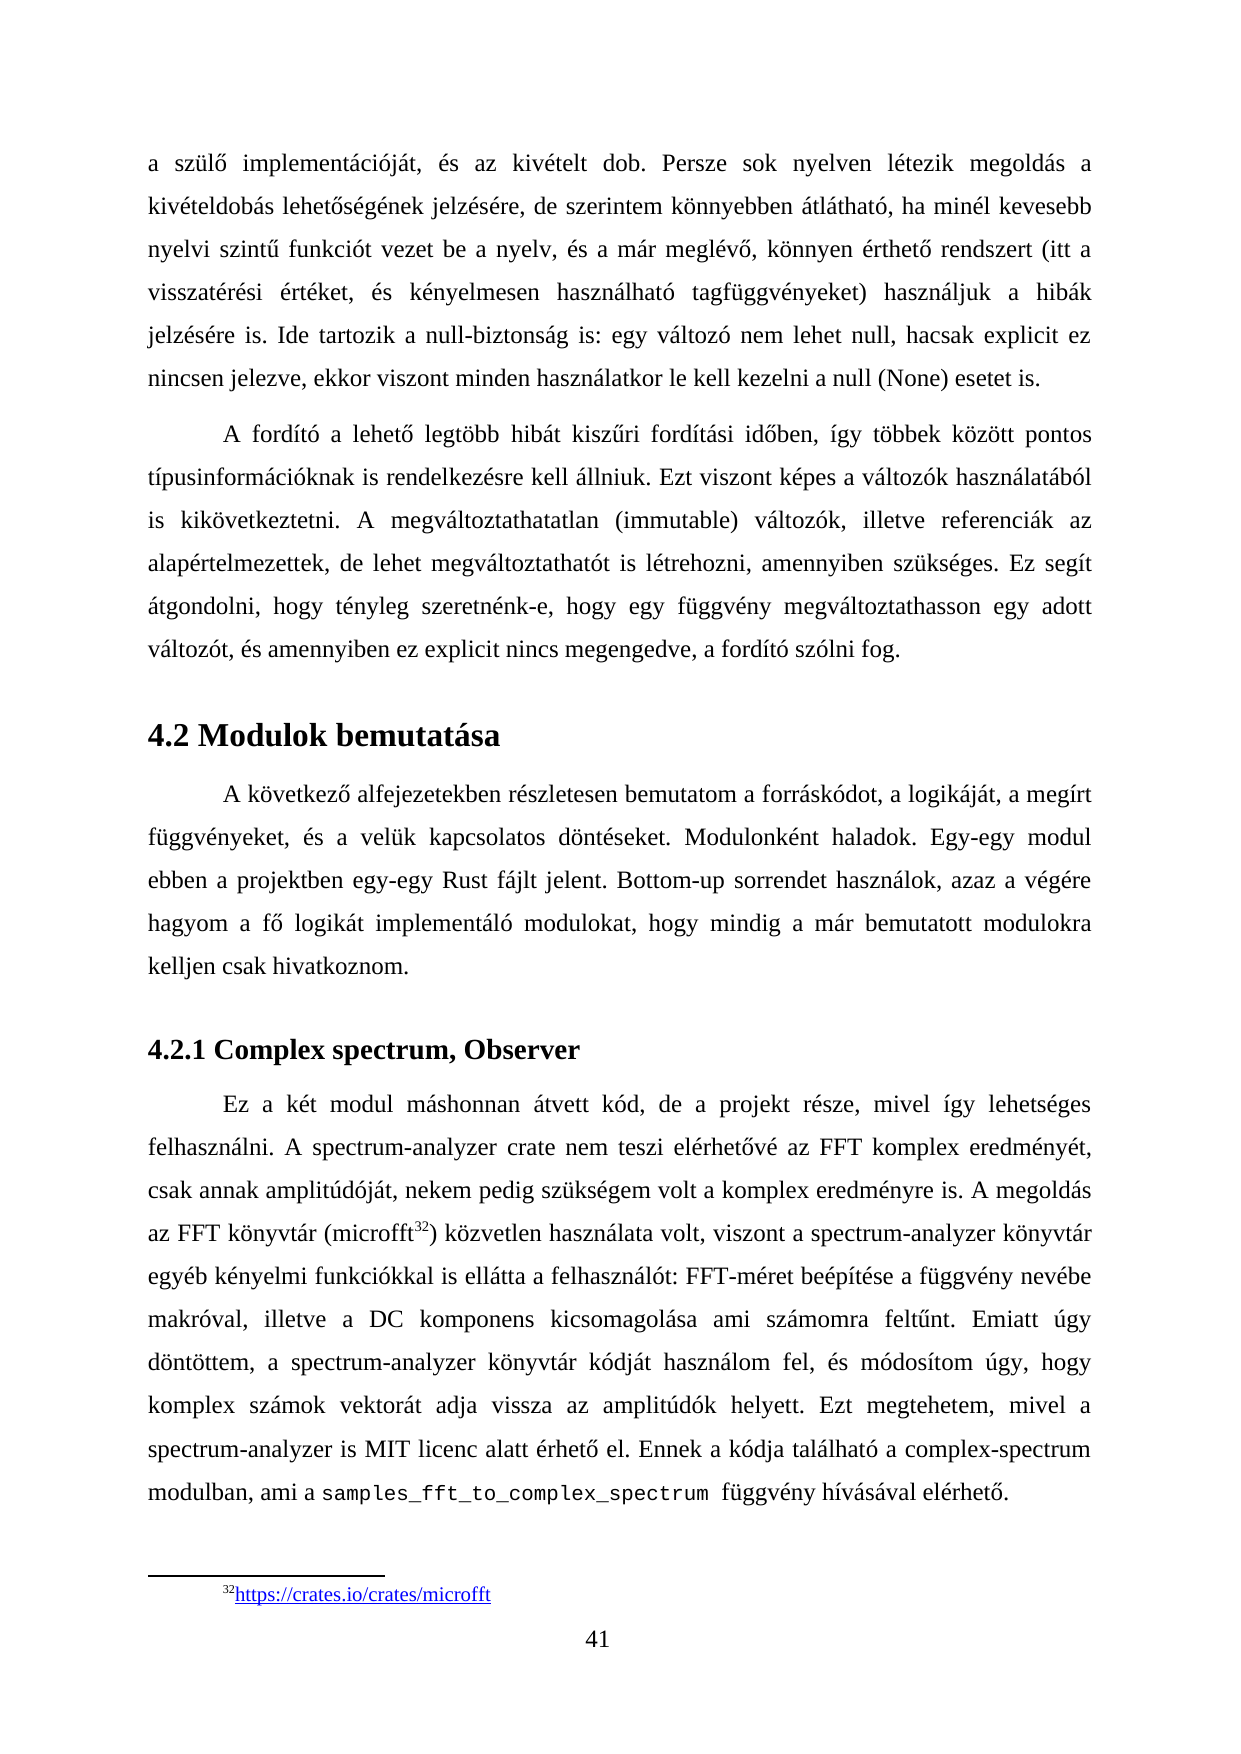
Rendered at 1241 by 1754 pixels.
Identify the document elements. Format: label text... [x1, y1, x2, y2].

text Ez a két modul máshonnan átvett kód, de a projekt része, mivel így lehetséges felhasználni. A spectrum-analyzer crate nem teszi elérhetővé az FFT komplex eredményét, csak annak amplitúdóját, nekem pedig szükségem volt a komplex eredményre is. A megoldás az FFT könyvtár (microfft) közvetlen használata volt, viszont a spectrum-analyzer könyvtár egyéb kényelmi funkciókkal is ellátta a felhasználót: FFT-méret beépítése a függvény nevébe makróval, illetve a DC komponens kicsomagolása ami számomra feltűnt. Emiatt úgy döntöttem, a spectrum-analyzer könyvtár kódját használom fel, és módosítom úgy, hogy komplex számok vektorát adja vissza az amplitúdók helyett. Ezt megtehetem, mivel a spectrum-analyzer is MIT licenc alatt érhető el. Ennek a kódja található a complex-spectrum modulban, ami a samples_fft_to_complex_spectrum függvény hívásával elérhető. [148, 1089, 1092, 1506]
subtitle Complex spectrum, Observer [148, 1032, 1092, 1066]
subtitle Modulok bemutatása [148, 715, 1092, 753]
text https://crates.io/crates/microfft [148, 1582, 1092, 1606]
text A következő alfejezetekben részletesen bemutatom a forráskódot, a logikáját, a megírt függvényeket, és a velük kapcsolatos döntéseket. Modulonként haladok. Egy-egy modul ebben a projektben egy-egy Rust fájlt jelent. Bottom-up sorrendet használok, azaz a végére hagyom a fő logikát implementáló modulokat, hogy mindig a már bemutatott modulokra kelljen csak hivatkoznom. [148, 779, 1092, 980]
text a szülő implementációját, és az kivételt dob. Persze sok nyelven létezik megoldás a kivételdobás lehetőségének jelzésére, de szerintem könnyebben átlátható, ha minél kevesebb nyelvi szintű funkciót vezet be a nyelv, és a már meglévő, könnyen érthető rendszert (itt a visszatérési értéket, és kényelmesen használható tagfüggvényeket) használjuk a hibák jelzésére is. Ide tartozik a null-biztonság is: egy változó nem lehet null, hacsak explicit ez nincsen jelezve, ekkor viszont minden használatkor le kell kezelni a null (None) esetet is. [148, 148, 1092, 392]
text A fordító a lehető legtöbb hibát kiszűri fordítási időben, így többek között pontos típusinformációknak is rendelkezésre kell állniuk. Ezt viszont képes a változók használatából is kikövetkeztetni. A megváltoztathatatlan (immutable) változók, illetve referenciák az alapértelmezettek, de lehet megváltoztathatót is létrehozni, amennyiben szükséges. Ez segít átgondolni, hogy tényleg szeretnénk-e, hogy egy függvény megváltoztathasson egy adott változót, és amennyiben ez explicit nincs megengedve, a fordító szólni fog. [148, 419, 1092, 663]
